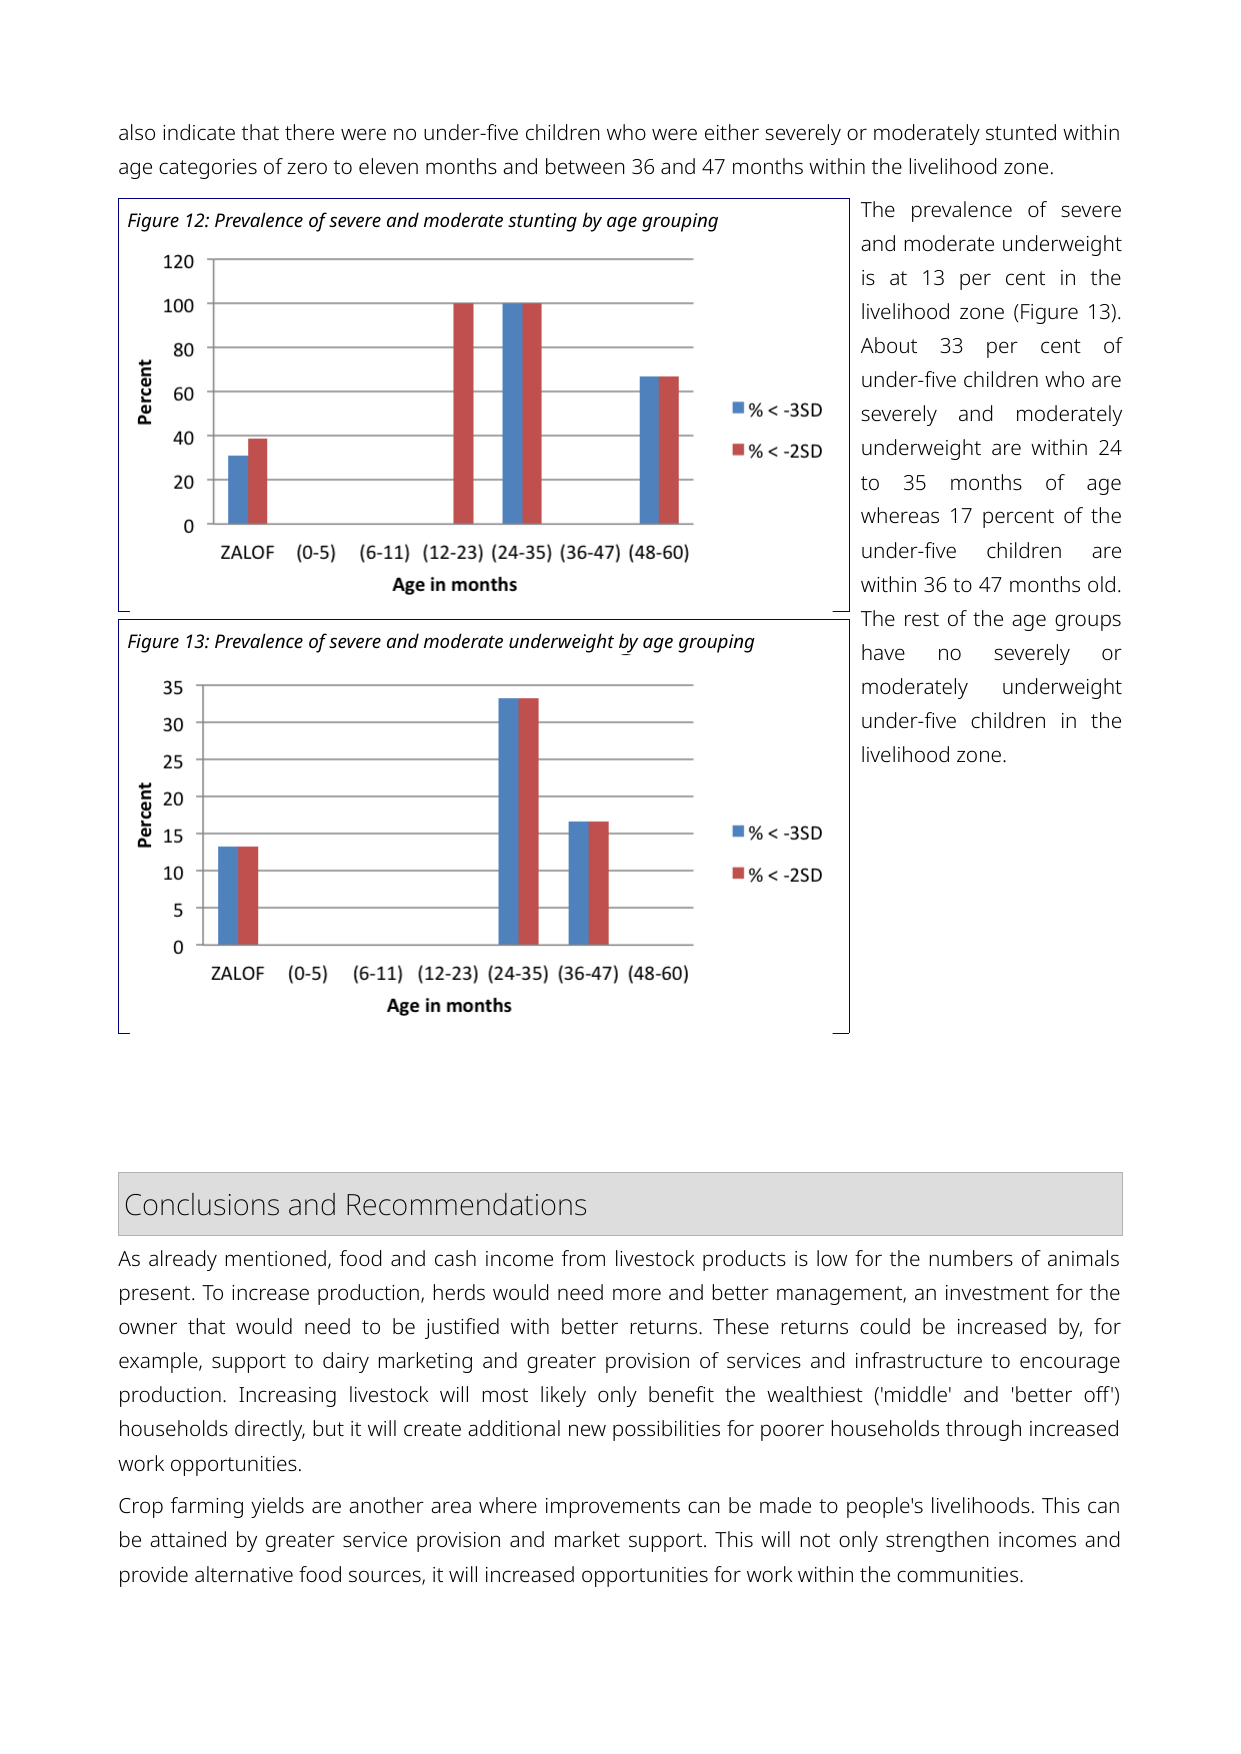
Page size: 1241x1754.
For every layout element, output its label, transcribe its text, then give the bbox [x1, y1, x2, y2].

text The prevalence of severe and moderate underweight is at 13 per cent in the livelihood zone (Figure 13). About 33 per cent of under-five children who are severely and moderately underweight are within 24 to 35 months of age whereas 17 percent of the under-five children are within 36 to 47 months old. The rest of the age groups have no severely or moderately underweight under-five children in the livelihood zone. [119, 199, 849, 611]
picture [129, 233, 833, 613]
text The prevalence of severe and moderate underweight is at 13 per cent in the livelihood zone (Figure 13). About 33 per cent of under-five children who are severely and moderately underweight are within 24 to 35 months of age whereas 17 percent of the under-five children are within 36 to 47 months old. The rest of the age groups have no severely or moderately underweight under-five children in the livelihood zone. [118, 195, 1122, 768]
text Figure 12: Prevalence of severe and moderate stunting by age grouping [127, 207, 840, 233]
table_header Conclusions and Recommendations [119, 1173, 1122, 1235]
text As already mentioned, food and cash income from livestock products is low for the numbers of animals present. To increase production, herds would need more and better management, an investment for the owner that would need to be justified with better returns. These returns could be increased by, for example, support to dairy marketing and greater provision of services and infrastructure to encourage production. Increasing livestock will most likely only benefit the wealthiest ('middle' and 'better off') households directly, but it will create additional new possibilities for poorer households through increased work opportunities. [118, 1244, 1122, 1477]
text Crop farming yields are another area where improvements can be made to people's livelihoods. This can be attained by greater service provision and market support. This will not only strengthen incomes and provide alternative food sources, it will increased opportunities for work within the communities. [118, 1492, 1122, 1588]
picture [129, 654, 833, 1034]
text also indicate that there were no under-five children who were either severely or moderately stunted within age categories of zero to eleven months and between 36 and 47 months within the livelihood zone. [118, 118, 1122, 181]
text Figure 13: Prevalence of severe and moderate underweight by age grouping [127, 628, 840, 654]
text The prevalence of severe and moderate underweight is at 13 per cent in the livelihood zone (Figure 13). About 33 per cent of under-five children who are severely and moderately underweight are within 24 to 35 months of age whereas 17 percent of the under-five children are within 36 to 47 months old. The rest of the age groups have no severely or moderately underweight under-five children in the livelihood zone. [119, 620, 849, 1033]
